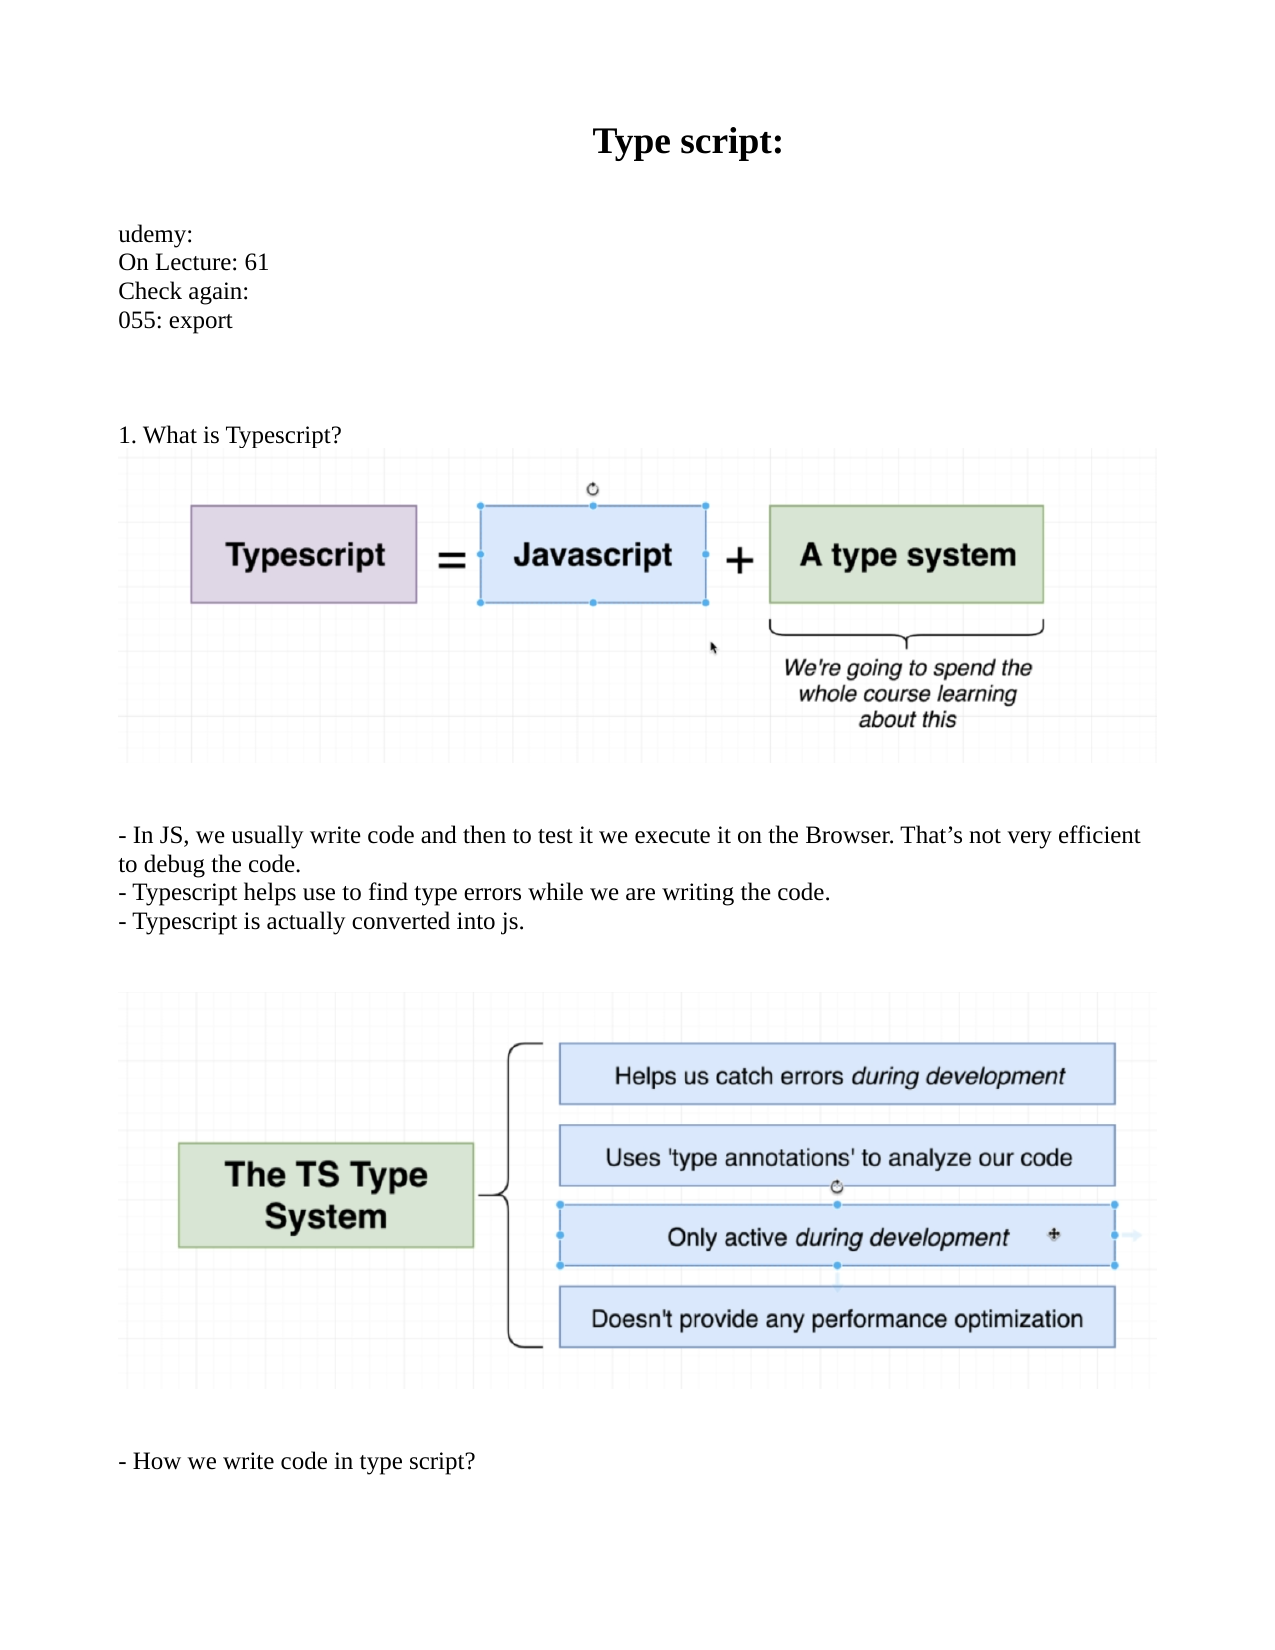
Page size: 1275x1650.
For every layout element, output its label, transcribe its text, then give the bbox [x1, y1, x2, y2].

text 1. What is Typescript? [118, 420, 1157, 448]
text - Typescript helps use to find type errors while we are writing the code. [118, 877, 1157, 906]
text udemy: [118, 219, 1157, 247]
text - How we write code in type script? [118, 1446, 1157, 1475]
text 055: export [118, 305, 1157, 334]
text Type script: [118, 118, 1157, 161]
picture [118, 448, 1157, 763]
text On Lecture: 61 [118, 247, 1157, 276]
text - In JS, we usually write code and then to test it we execute it on the Browser. That’s not very efficient to debug the code. [118, 820, 1157, 877]
text - Typescript is actually converted into js. [118, 906, 1157, 935]
text Check again: [118, 276, 1157, 305]
picture [118, 992, 1157, 1389]
